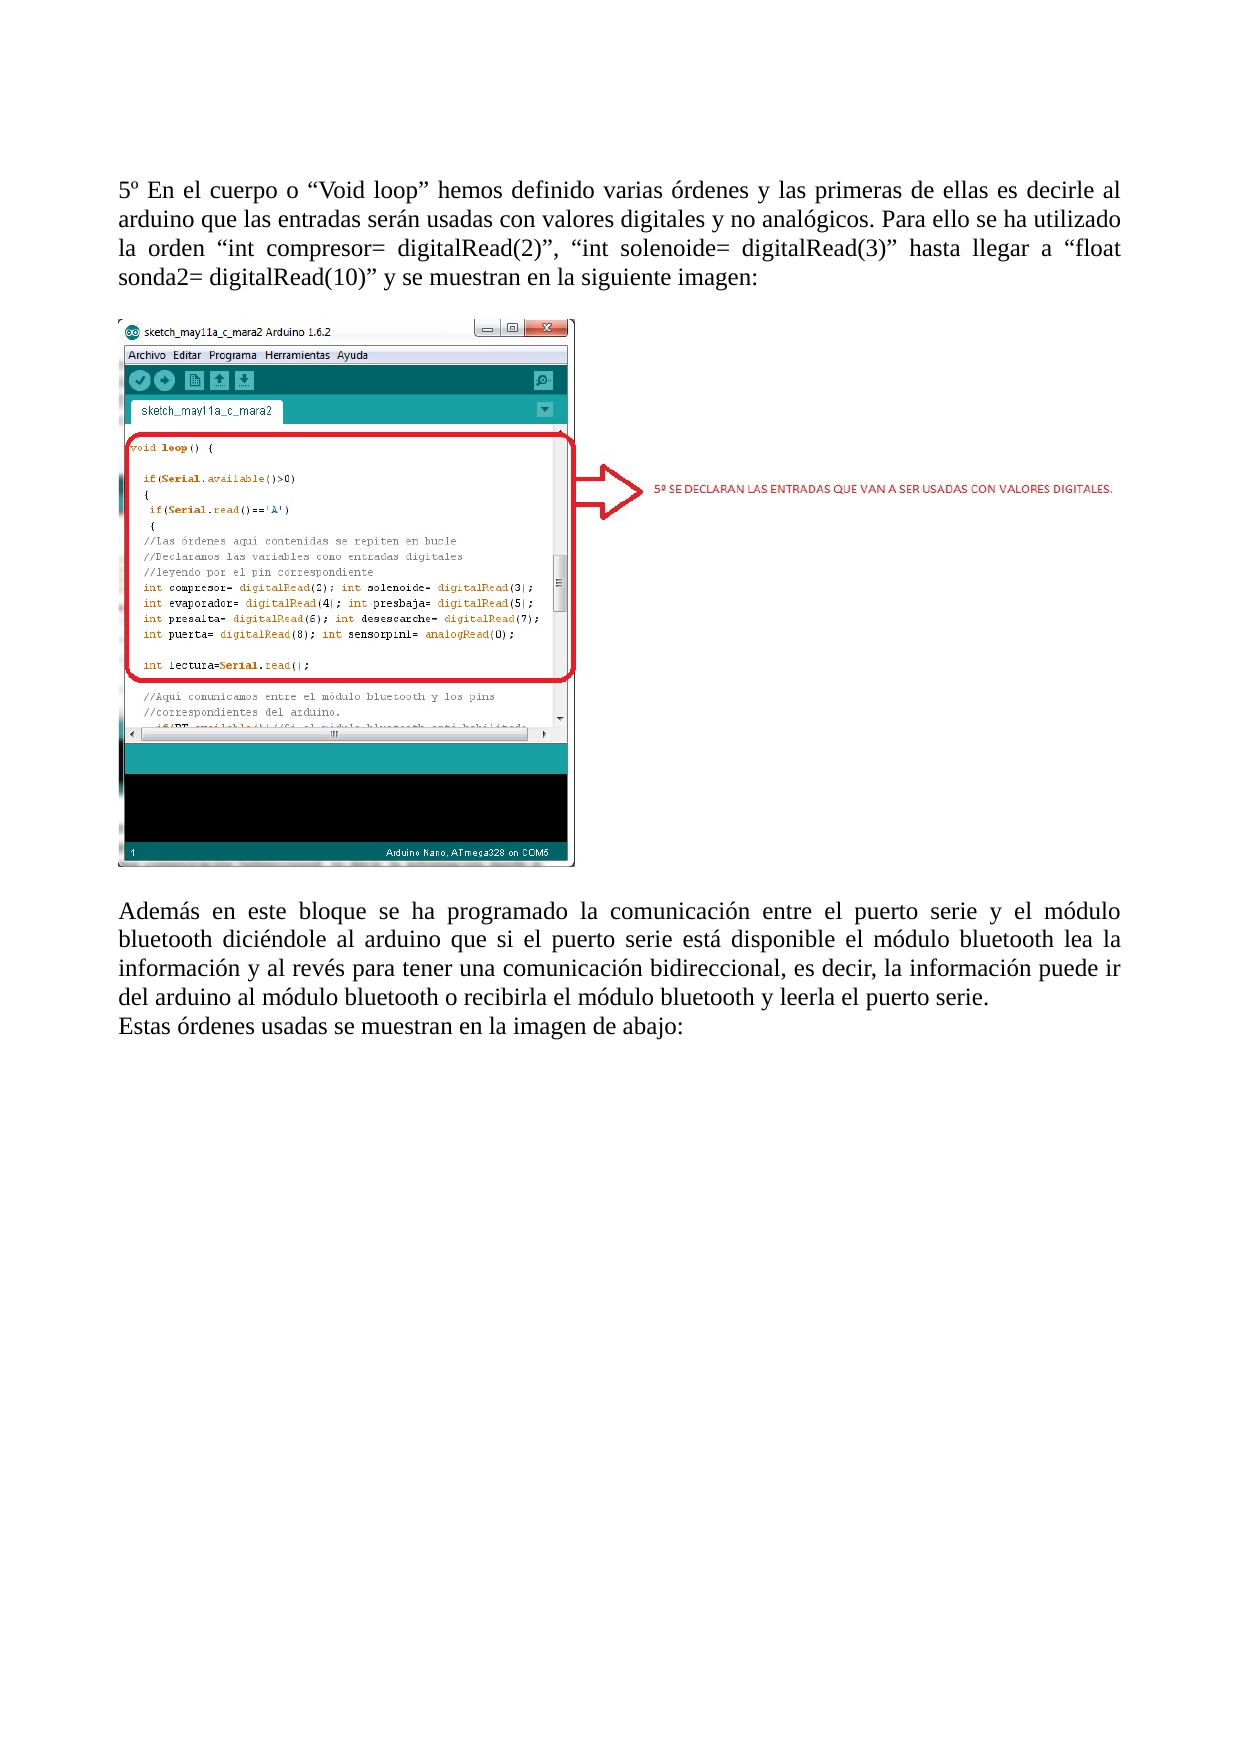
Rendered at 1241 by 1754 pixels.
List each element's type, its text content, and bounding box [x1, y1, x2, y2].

text 5º En el cuerpo o “Void loop” hemos definido varias órdenes y las primeras de ellas es decirle al arduino que las entradas serán usadas con valores digitales y no analógicos. Para ello se ha utilizado la orden “int compresor= digitalRead(2)”, “int solenoide= digitalRead(3)” hasta llegar a “float sonda2= digitalRead(10)” y se muestran en la siguiente imagen: [118, 176, 1122, 291]
text Además en este bloque se ha programado la comunicación entre el puerto serie y el módulo bluetooth diciéndole al arduino que si el puerto serie está disponible el módulo bluetooth lea la información y al revés para tener una comunicación bidireccional, es decir, la información puede ir del arduino al módulo bluetooth o recibirla el módulo bluetooth y leerla el puerto serie. [118, 896, 1122, 1011]
picture [118, 319, 1122, 867]
text Estas órdenes usadas se muestran en la imagen de abajo: [118, 1011, 1122, 1039]
